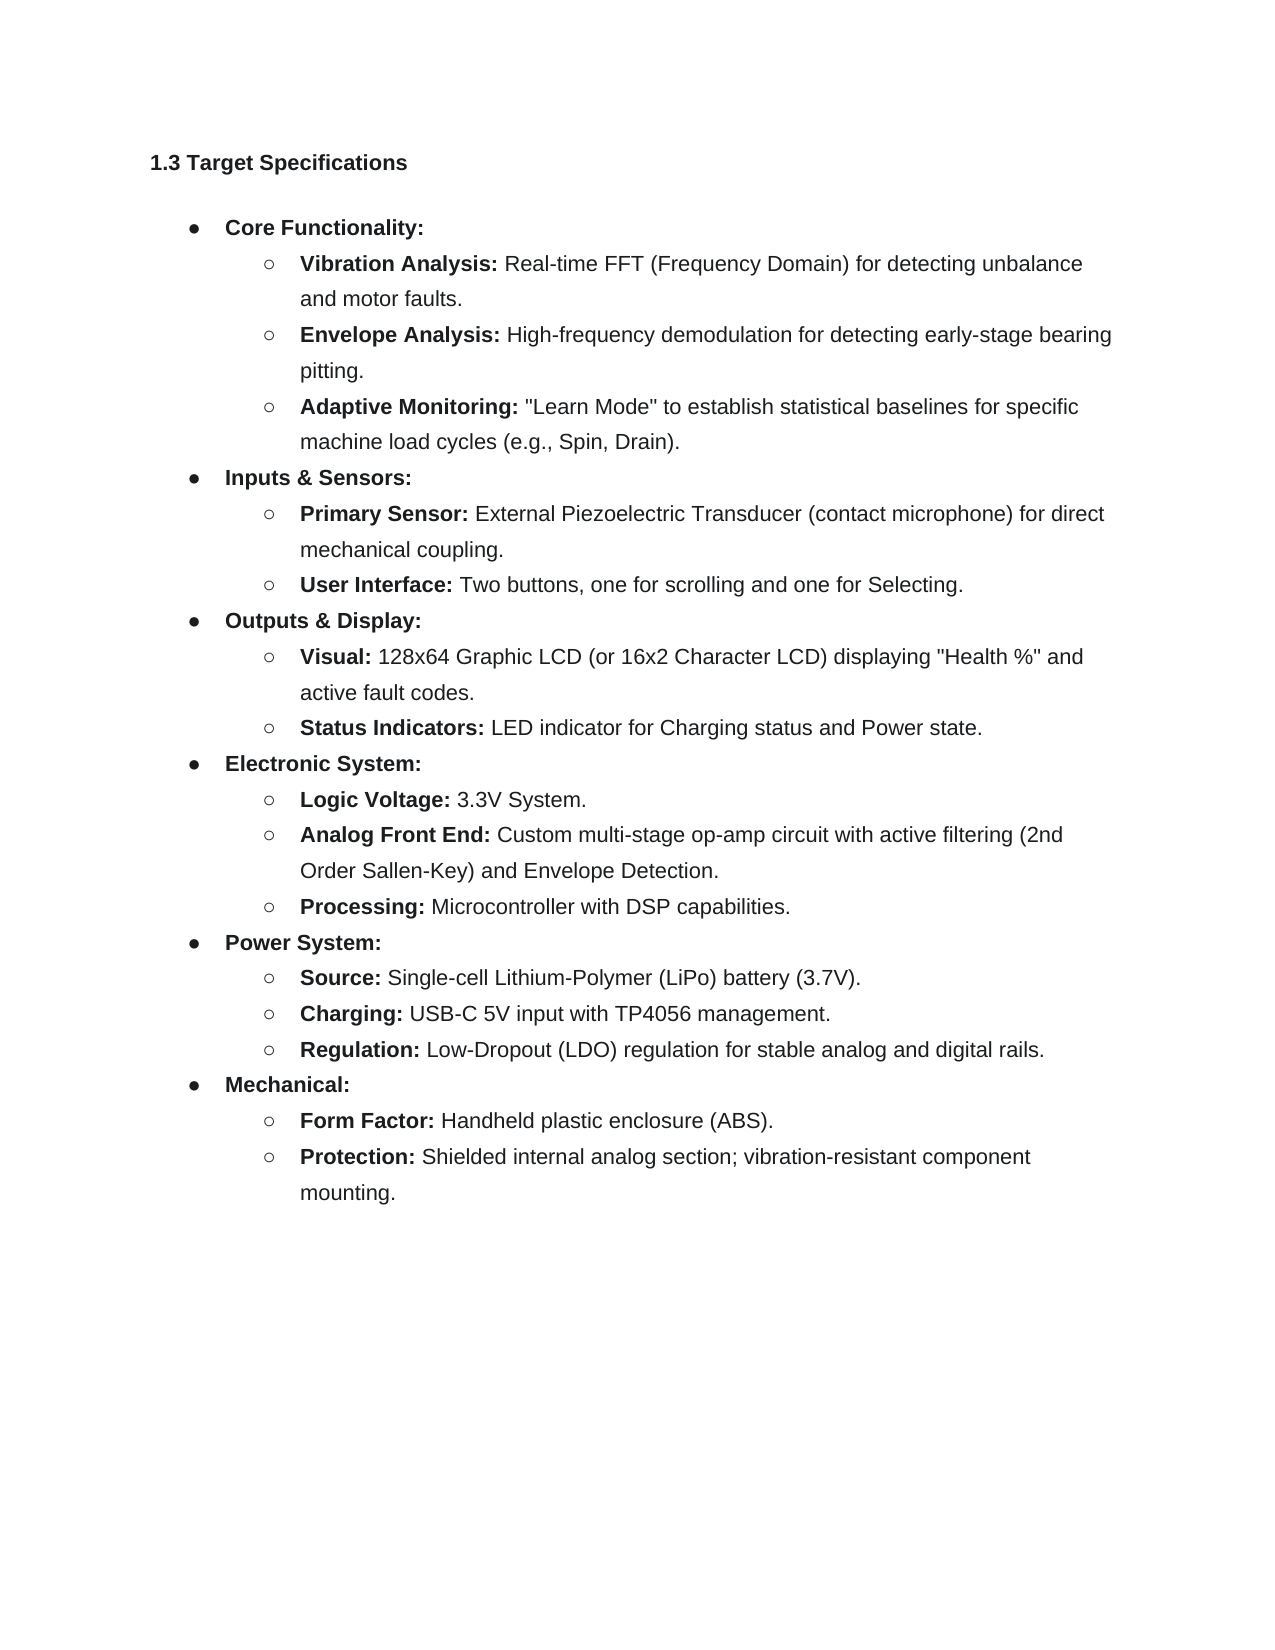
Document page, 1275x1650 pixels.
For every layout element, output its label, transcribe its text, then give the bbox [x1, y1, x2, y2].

list Charging: USB-C 5V input with TP4056 management. [262, 1001, 1125, 1026]
list User Interface: Two buttons, one for scrolling and one for Selecting. [262, 572, 1125, 597]
list Electronic System: [187, 751, 1125, 776]
list Inputs & Sensors: [187, 465, 1125, 490]
list Power System: [187, 929, 1125, 955]
list Processing: Microcontroller with DSP capabilities. [262, 894, 1125, 919]
list Source: Single-cell Lithium-Polymer (LiPo) battery (3.7V). [262, 965, 1125, 990]
list Status Indicators: LED indicator for Charging status and Power state. [262, 715, 1125, 740]
list Protection: Shielded internal analog section; vibration-resistant component mounting. [262, 1144, 1125, 1205]
list Regulation: Low-Dropout (LDO) regulation for stable analog and digital rails. [262, 1037, 1125, 1062]
list Form Factor: Handheld plastic enclosure (ABS). [262, 1108, 1125, 1133]
list Mechanical: [187, 1072, 1125, 1098]
list Vibration Analysis: Real-time FFT (Frequency Domain) for detecting unbalance and motor faults. [262, 251, 1125, 312]
text 1.3 Target Specifications [150, 150, 1125, 175]
list Visual: 128x64 Graphic LCD (or 16x2 Character LCD) displaying "Health %" and active fault codes. [262, 644, 1125, 704]
list Adaptive Monitoring: "Learn Mode" to establish statistical baselines for specific machine load cycles (e.g., Spin, Drain). [262, 393, 1125, 454]
list Core Functionality: [187, 215, 1125, 240]
list Logic Voltage: 3.3V System. [262, 787, 1125, 812]
list Envelope Analysis: High-frequency demodulation for detecting early-stage bearing pitting. [262, 322, 1125, 383]
list Analog Front End: Custom multi-stage op-amp circuit with active filtering (2nd Order Sallen-Key) and Envelope Detection. [262, 822, 1125, 883]
list Primary Sensor: External Piezoelectric Transducer (contact microphone) for direct mechanical coupling. [262, 501, 1125, 562]
list Outputs & Display: [187, 608, 1125, 633]
